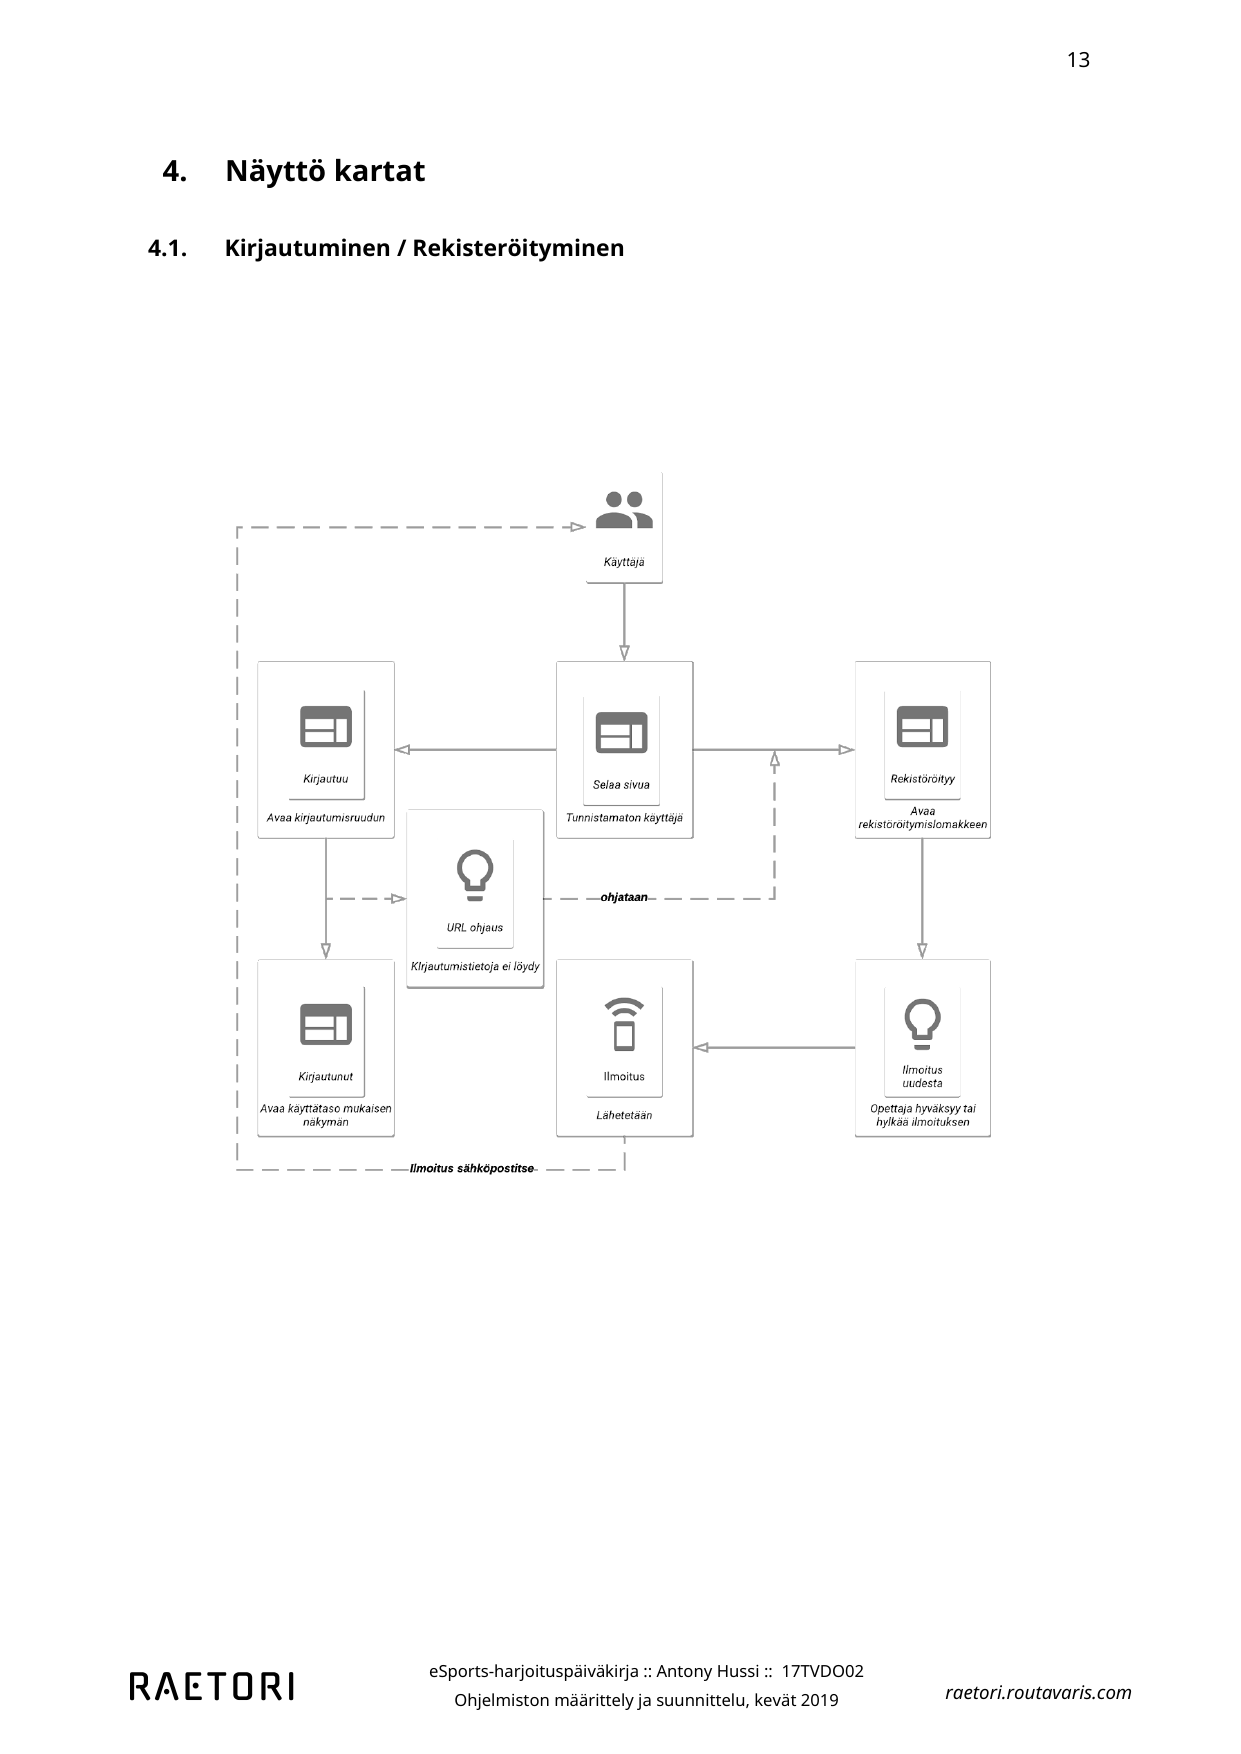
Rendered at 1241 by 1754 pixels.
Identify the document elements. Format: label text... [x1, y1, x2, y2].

subtitle Kirjautuminen / Rekisteröityminen [187, 232, 1090, 263]
subtitle Näyttö kartat [187, 150, 1090, 190]
picture [150, 301, 1084, 1410]
picture [121, 1665, 303, 1707]
